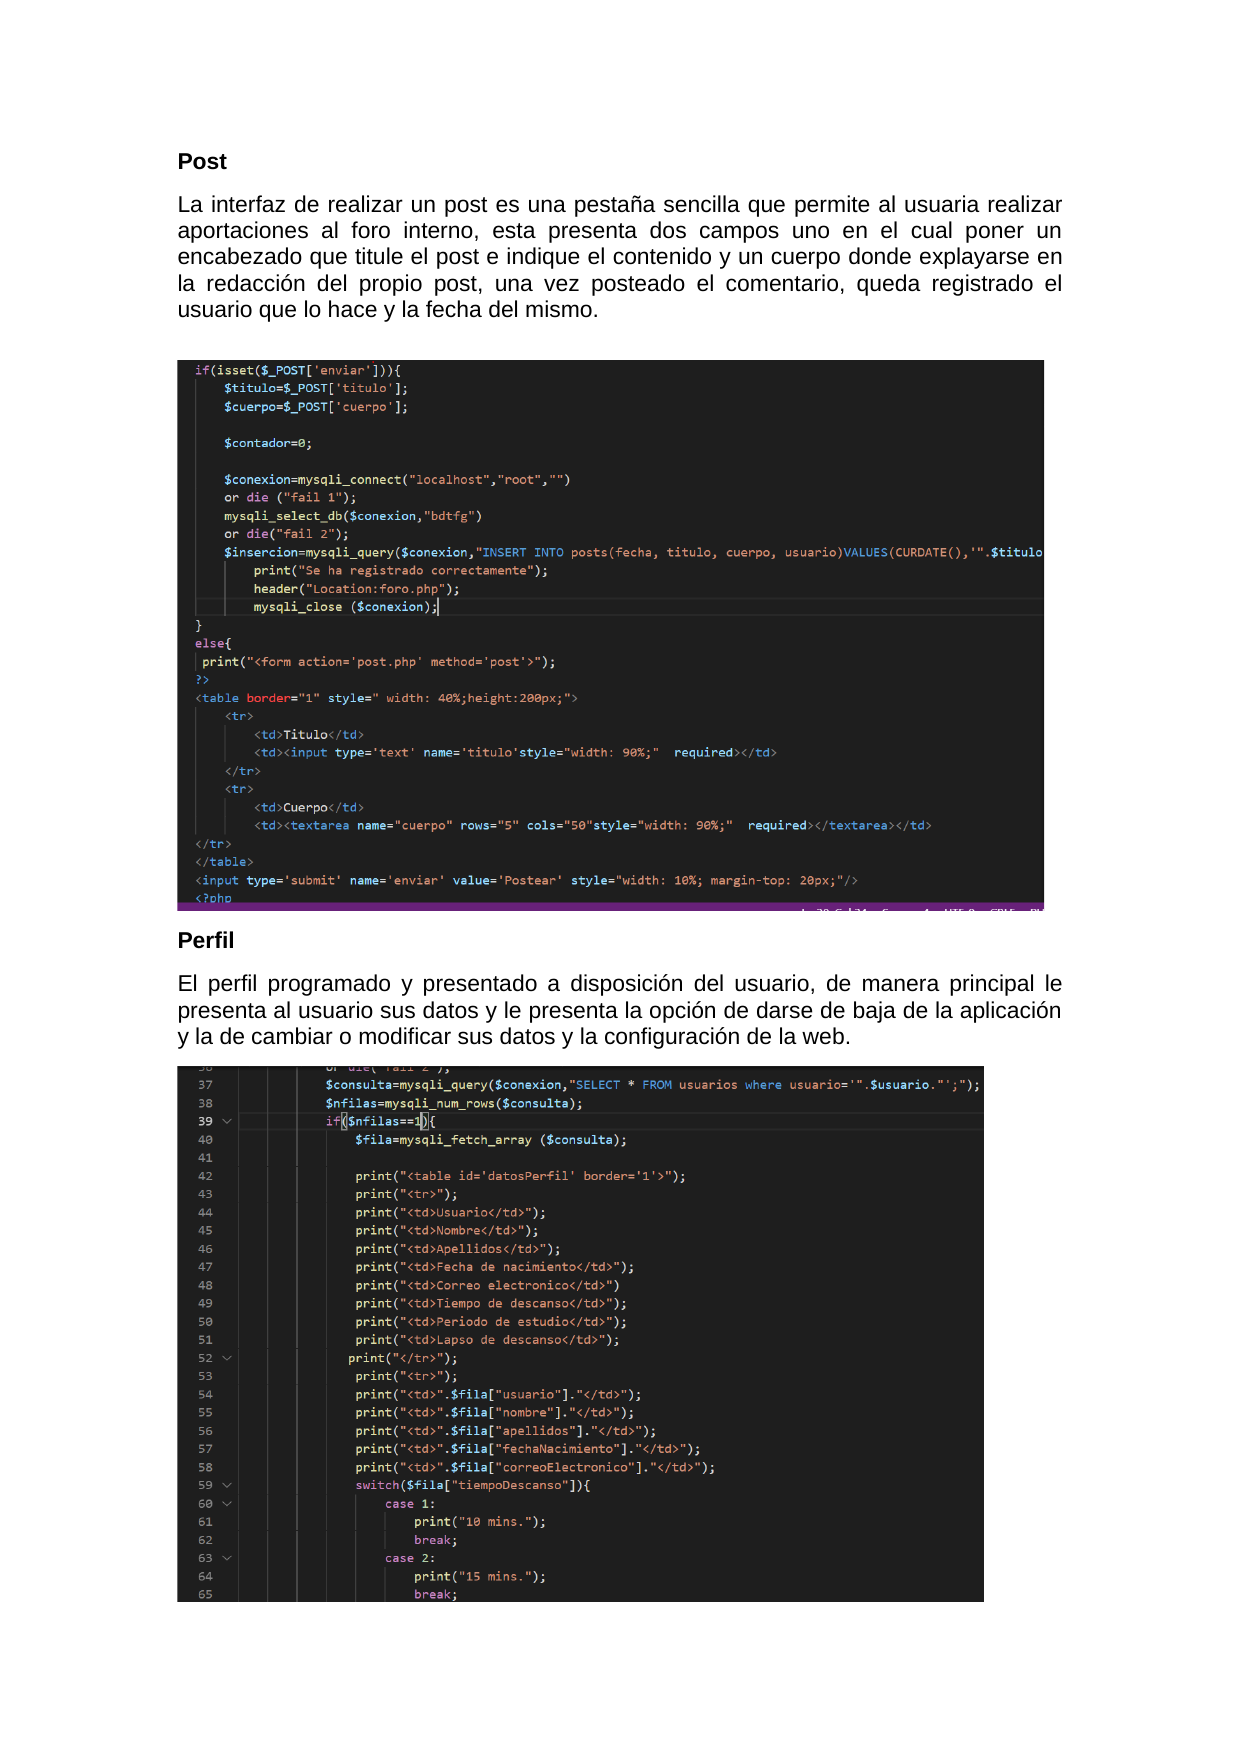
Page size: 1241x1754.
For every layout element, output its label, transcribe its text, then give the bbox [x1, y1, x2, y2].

text El perfil programado y presentado a disposición del usuario, de manera principal le presenta al usuario sus datos y le presenta la opción de darse de baja de la aplicación y la de cambiar o modificar sus datos y la configuración de la web. [177, 970, 1063, 1049]
text La interfaz de realizar un post es una pestaña sencilla que permite al usuaria realizar aportaciones al foro interno, esta presenta dos campos uno en el cual poner un encabezado que titule el post e indique el contenido y un cuerpo donde explayarse en la redacción del propio post, una vez posteado el comentario, queda registrado el usuario que lo hace y la fecha del mismo. [177, 191, 1063, 322]
text Perfil [177, 927, 1063, 953]
text Post [177, 148, 1063, 174]
